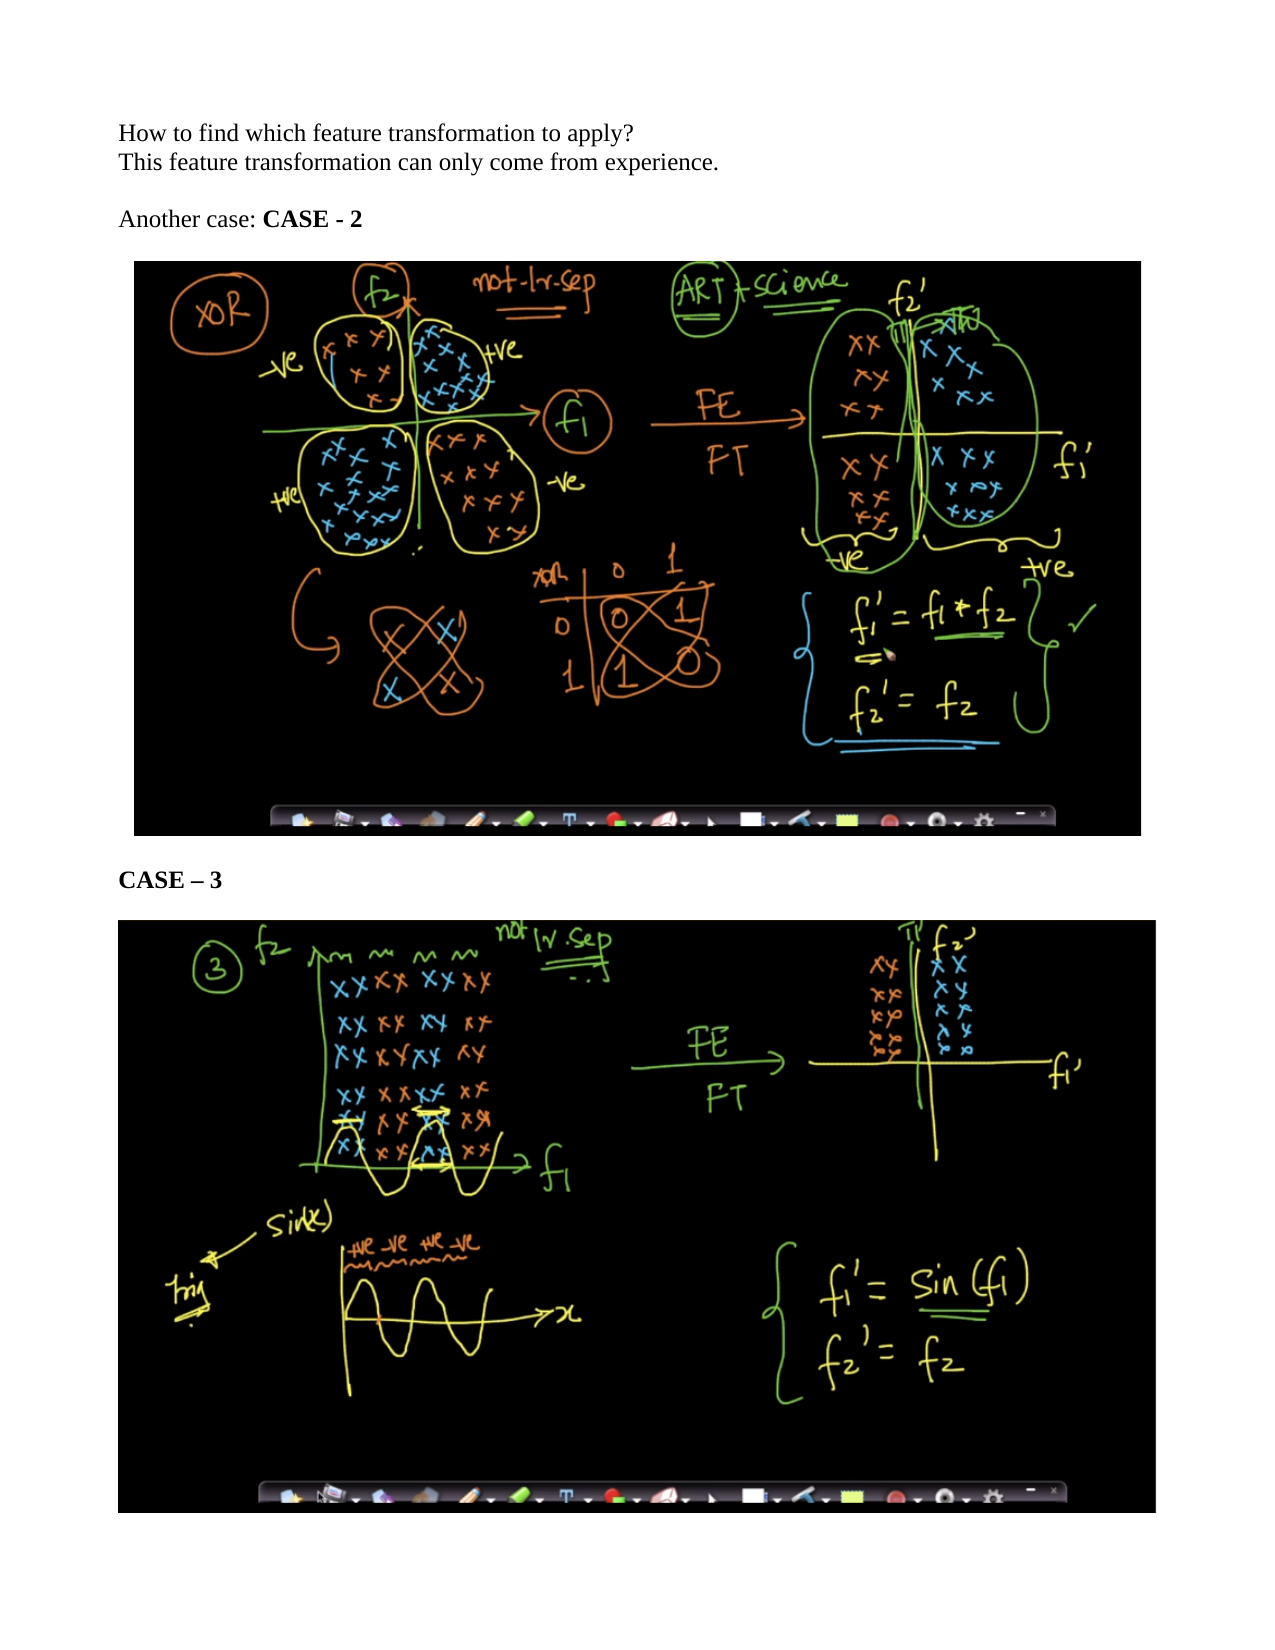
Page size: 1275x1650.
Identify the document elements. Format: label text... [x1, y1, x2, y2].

picture [134, 261, 1142, 836]
text This feature transformation can only come from experience. [118, 147, 1157, 176]
picture [118, 920, 1157, 1513]
text CASE – 3 [118, 865, 1157, 893]
text How to find which feature transformation to apply? [118, 118, 1157, 147]
text Another case: CASE - 2 [118, 204, 1157, 233]
